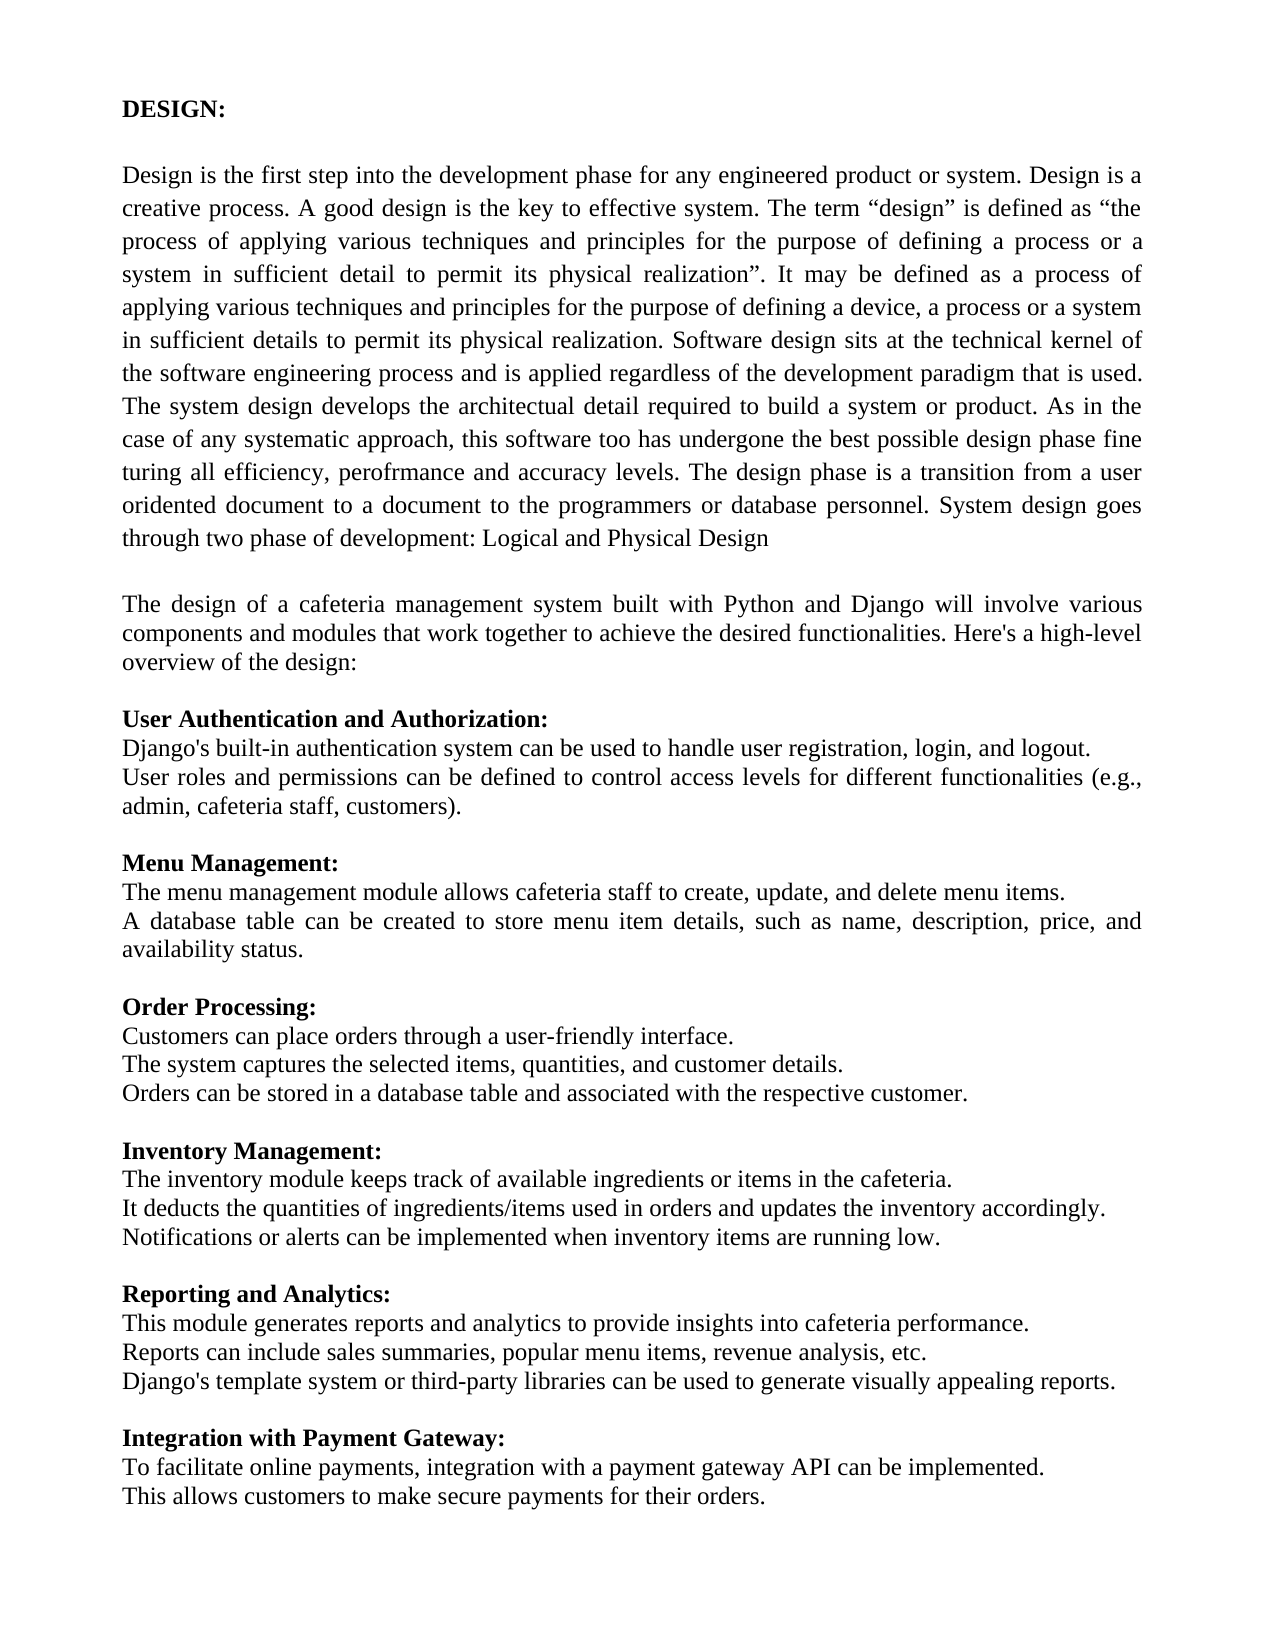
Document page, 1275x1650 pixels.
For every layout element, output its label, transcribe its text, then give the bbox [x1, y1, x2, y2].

text This module generates reports and analytics to provide insights into cafeteria performance. [122, 1308, 1144, 1337]
text Menu Management: [122, 848, 1144, 877]
text Django's built-in authentication system can be used to handle user registration, login, and logout. [122, 733, 1144, 762]
text The inventory module keeps track of available ingredients or items in the cafeteria. [122, 1164, 1144, 1193]
text The design of a cafeteria management system built with Python and Django will involve various components and modules that work together to achieve the desired functionalities. Here's a high-level overview of the design: [122, 589, 1144, 676]
text Inventory Management: [122, 1136, 1144, 1164]
text The system captures the selected items, quantities, and customer details. [122, 1049, 1144, 1078]
text User roles and permissions can be defined to control access levels for different functionalities (e.g., admin, cafeteria staff, customers). [122, 762, 1144, 819]
text Reporting and Analytics: [122, 1279, 1144, 1308]
text It deducts the quantities of ingredients/items used in orders and updates the inventory accordingly. [122, 1193, 1144, 1222]
text Customers can place orders through a user-friendly interface. [122, 1021, 1144, 1049]
text DESIGN: [122, 94, 1144, 122]
text Orders can be stored in a database table and associated with the respective customer. [122, 1078, 1144, 1107]
text Integration with Payment Gateway: [122, 1423, 1144, 1452]
text The menu management module allows cafeteria staff to create, update, and delete menu items. [122, 877, 1144, 906]
text Django's template system or third-party libraries can be used to generate visually appealing reports. [122, 1366, 1144, 1394]
text Design is the first step into the development phase for any engineered product or system. Design is a creative process. A good design is the key to effective system. The term “design” is defined as “the process of applying various techniques and principles for the purpose of defining a process or a system in sufficient detail to permit its physical realization”. It may be defined as a process of applying various techniques and principles for the purpose of defining a device, a process or a system in sufficient details to permit its physical realization. Software design sits at the technical kernel of the software engineering process and is applied regardless of the development paradigm that is used. The system design develops the architectual detail required to build a system or product. As in the case of any systematic approach, this software too has undergone the best possible design phase fine turing all efficiency, perofrmance and accuracy levels. The design phase is a transition from a user oridented document to a document to the programmers or database personnel. System design goes through two phase of development: Logical and Physical Design [122, 160, 1144, 552]
text Reports can include sales summaries, popular menu items, revenue analysis, etc. [122, 1337, 1144, 1366]
text To facilitate online payments, integration with a payment gateway API can be implemented. [122, 1452, 1144, 1481]
text Order Processing: [122, 992, 1144, 1021]
text This allows customers to make secure payments for their orders. [122, 1481, 1144, 1509]
text A database table can be created to store menu item details, such as name, description, price, and availability status. [122, 906, 1144, 963]
text User Authentication and Authorization: [122, 704, 1144, 733]
text Notifications or alerts can be implemented when inventory items are running low. [122, 1222, 1144, 1251]
